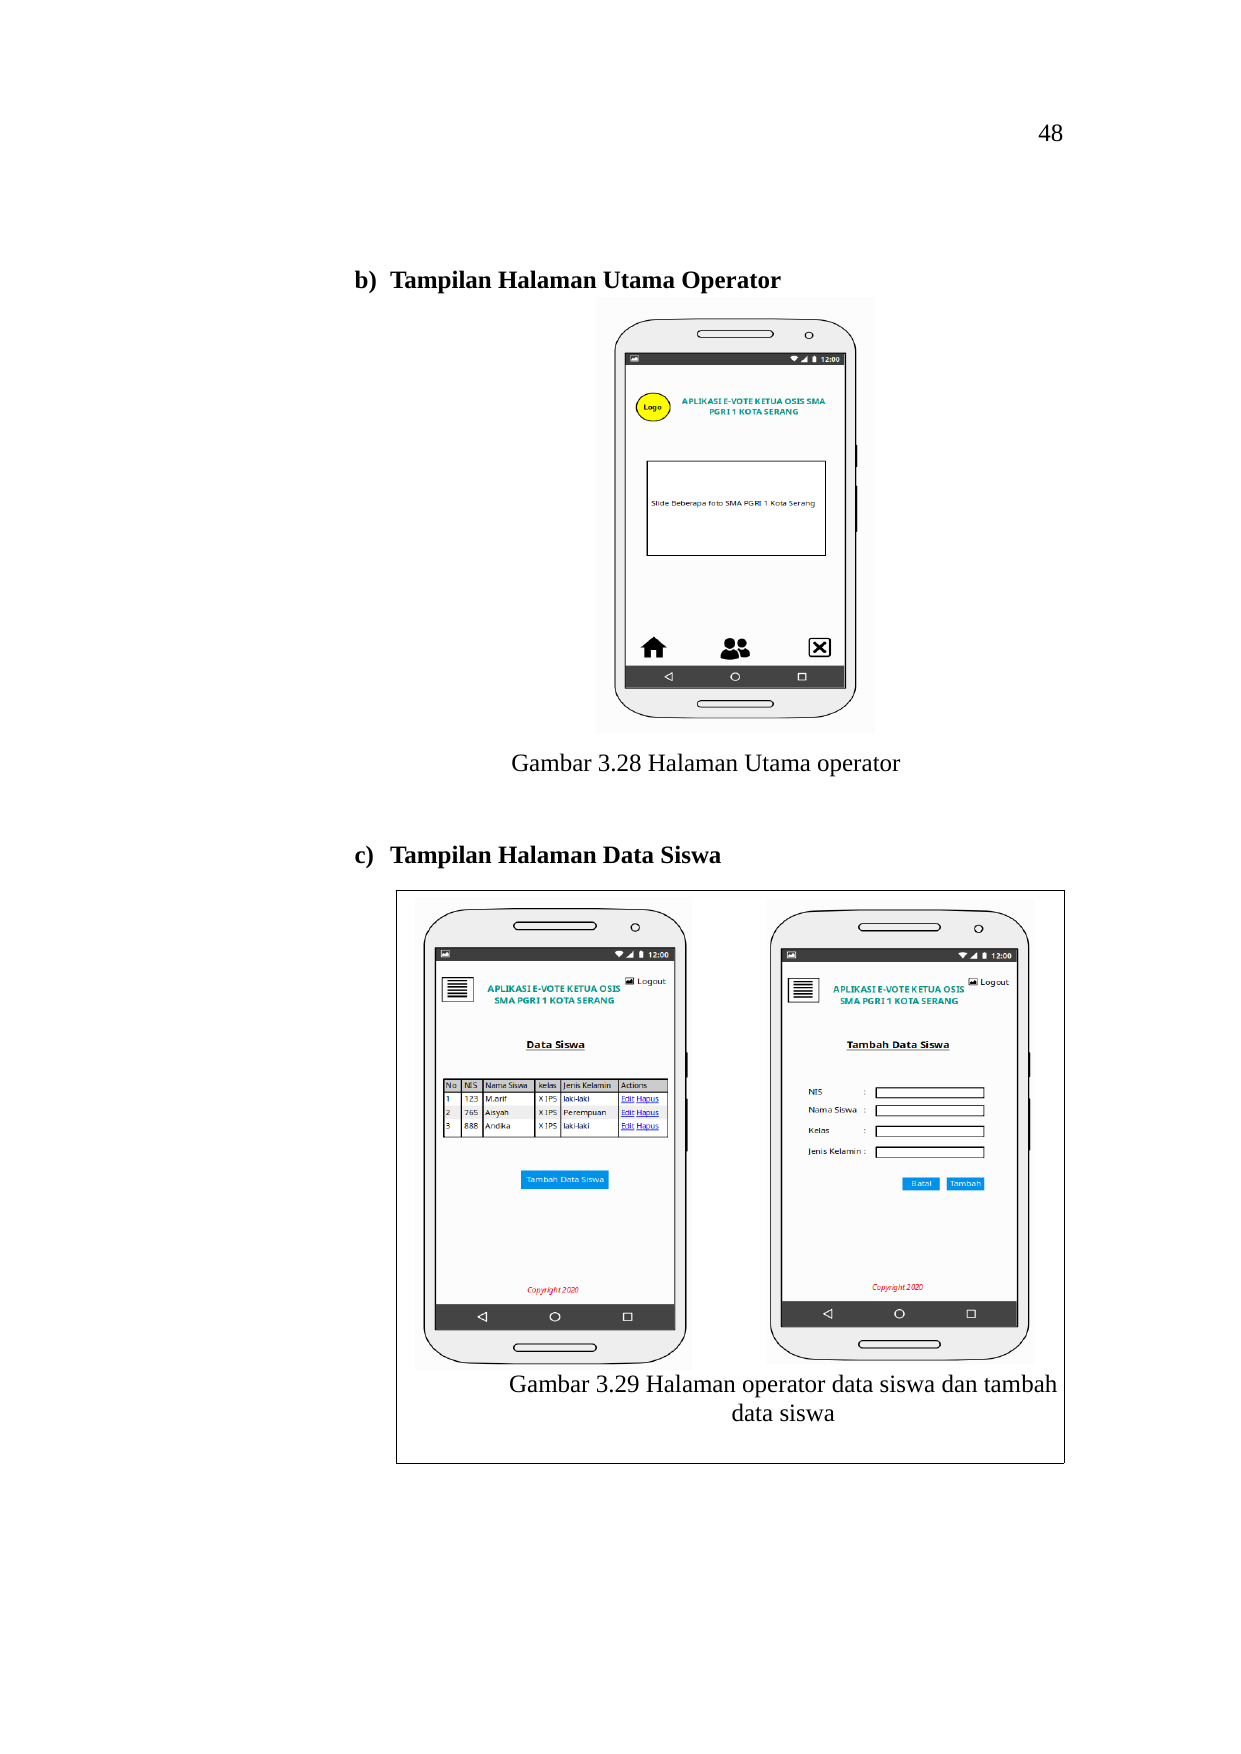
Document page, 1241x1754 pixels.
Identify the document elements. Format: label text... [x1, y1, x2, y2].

picture [595, 297, 876, 734]
picture [414, 897, 692, 1370]
picture [766, 899, 1035, 1364]
table_header Gambar 3.29 Halaman operator data siswa dan tambah data siswa [397, 891, 1064, 1463]
list Gambar 3.28 Halaman Utama operator [159, 308, 1063, 777]
list Tampilan Halaman Utama Operator [354, 265, 1063, 294]
list Tampilan Halaman Data Siswa [354, 841, 1063, 869]
